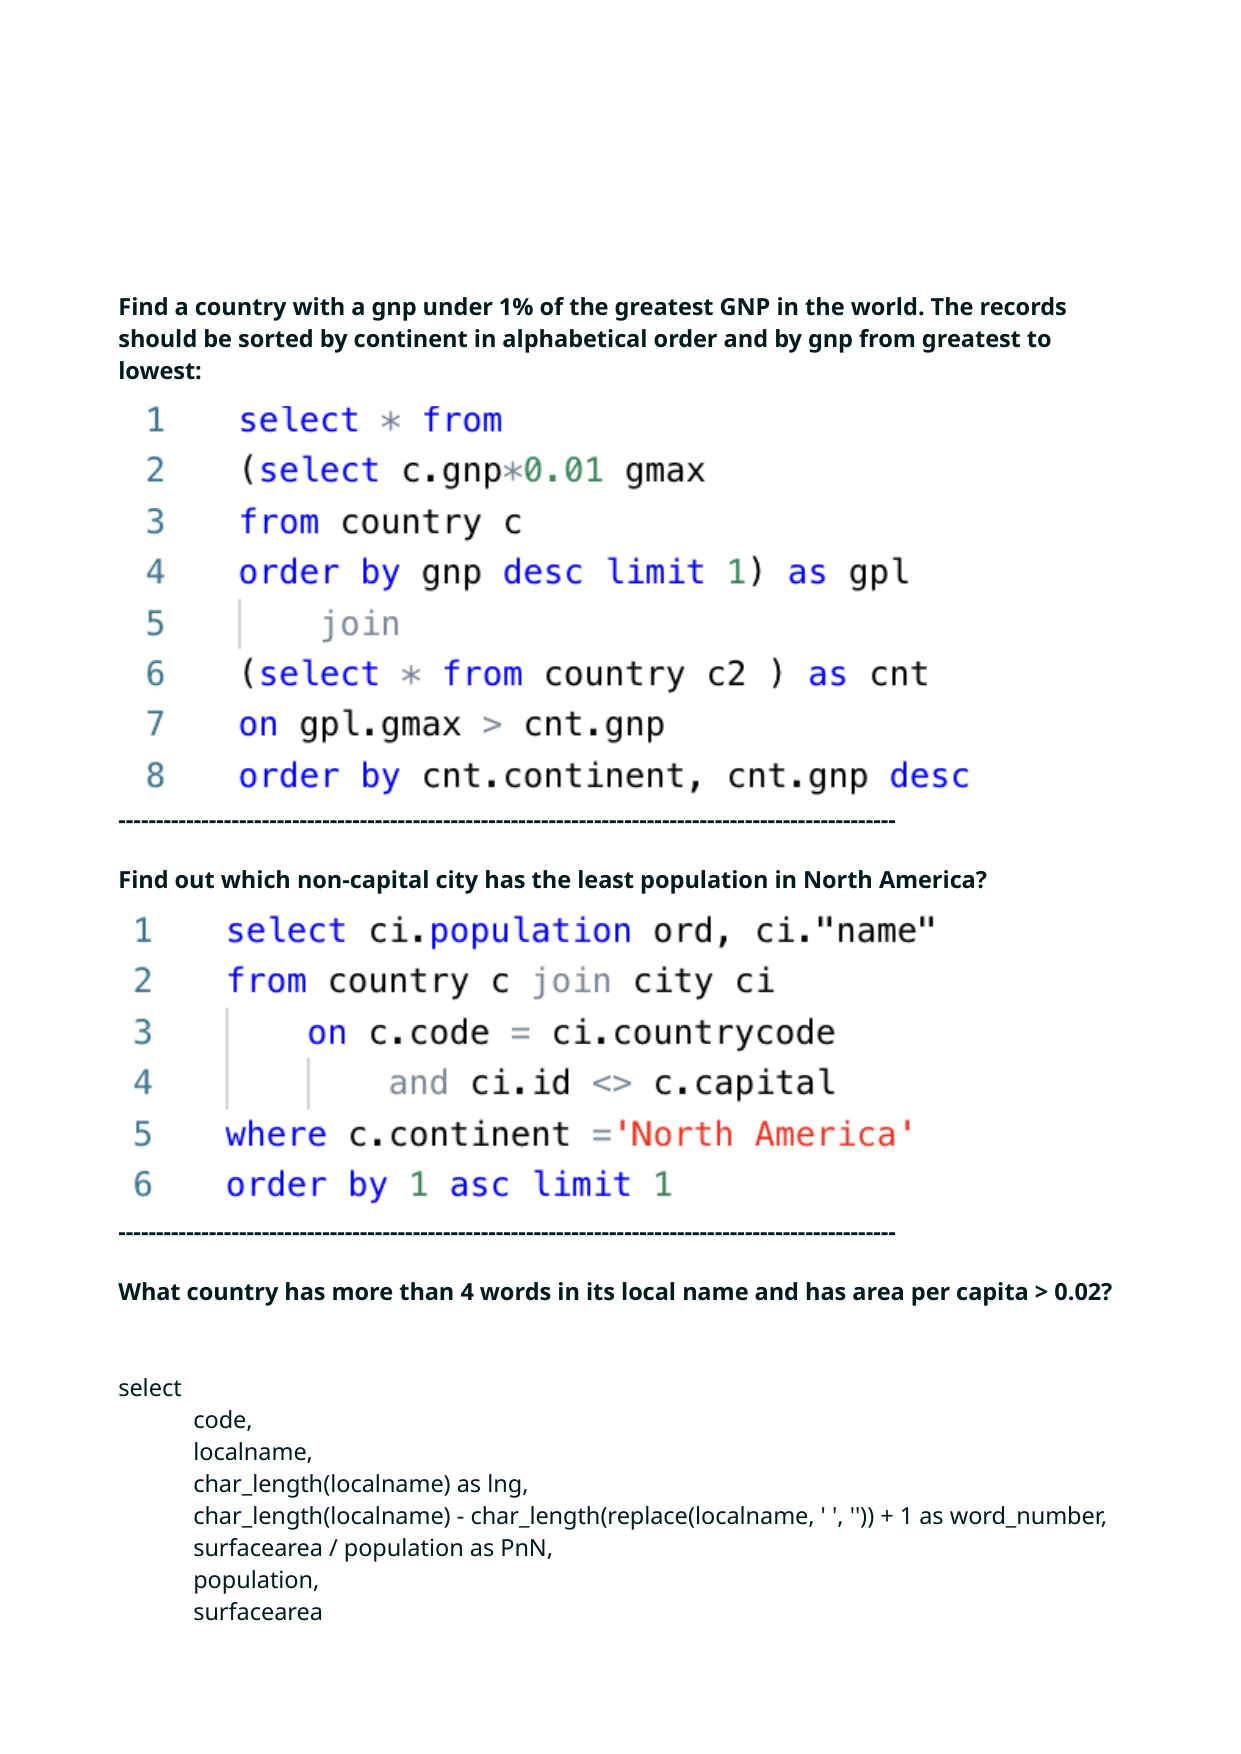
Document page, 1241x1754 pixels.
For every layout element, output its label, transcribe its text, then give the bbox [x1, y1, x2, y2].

text char_length(localname) as lng, [118, 1468, 1122, 1499]
text surfacearea / population as PnN, [118, 1532, 1122, 1563]
text localname, [118, 1436, 1122, 1468]
text Find a country with a gnp under 1% of the greatest GNP in the world. The records should be sorted by continent in alphabetical order and by gnp from greatest to lowest: [118, 291, 1122, 387]
picture [121, 915, 963, 1215]
picture [121, 406, 985, 803]
text What country has more than 4 words in its local name and has area per capita > 0.02? [118, 1276, 1122, 1308]
text ------------------------------------------------------------------------------------------------------- [118, 1183, 1122, 1247]
text population, [118, 1563, 1122, 1596]
text code, [118, 1404, 1122, 1436]
text surfacearea [118, 1596, 1122, 1627]
text select [118, 1372, 1122, 1404]
text Find out which non-capital city has the least population in North America? [118, 864, 1122, 896]
text char_length(localname) - char_length(replace(localname, ' ', '')) + 1 as word_number, [118, 1499, 1122, 1532]
text ------------------------------------------------------------------------------------------------------- [118, 796, 1122, 835]
